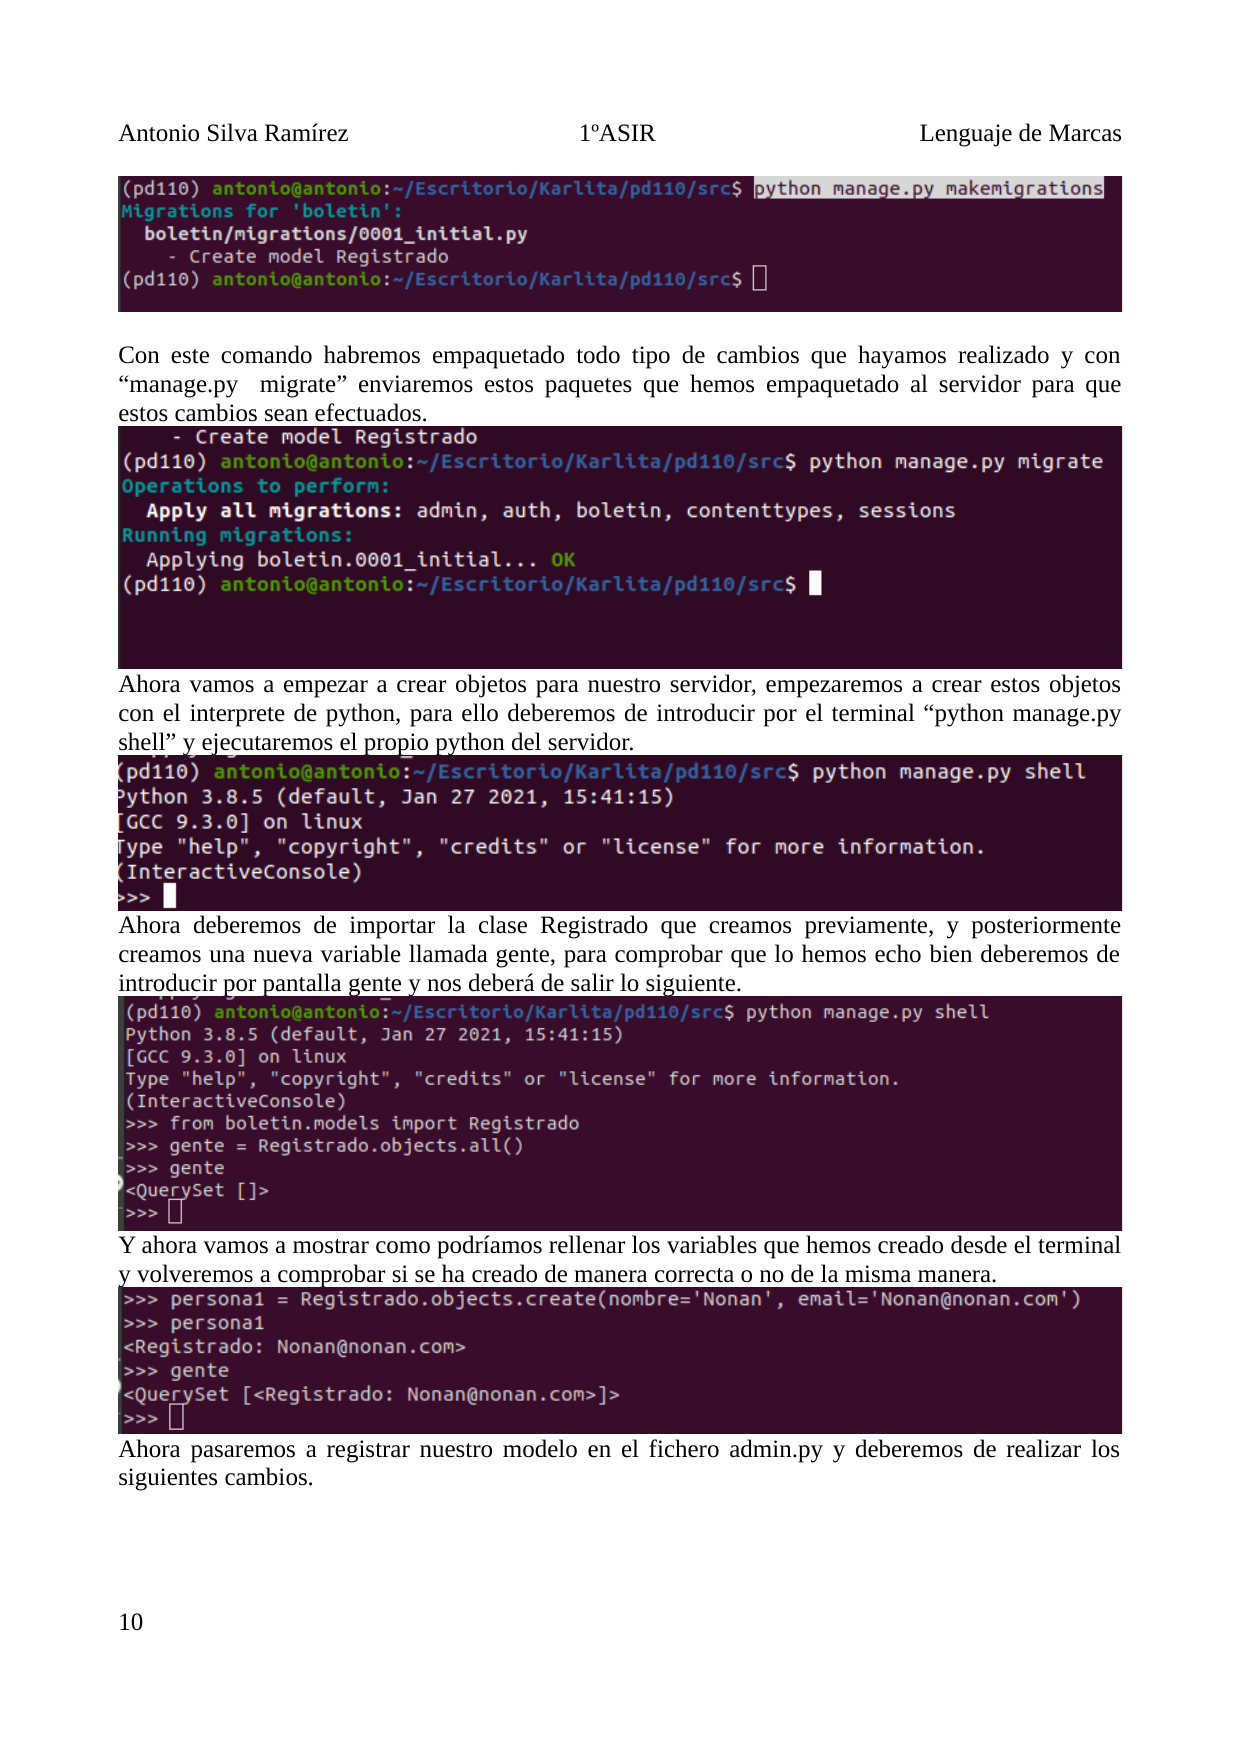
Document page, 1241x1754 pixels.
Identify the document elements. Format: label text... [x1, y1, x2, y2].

picture [118, 426, 1123, 669]
text Y ahora vamos a mostrar como podríamos rellenar los variables que hemos creado desde el terminal y volveremos a comprobar si se ha creado de manera correcta o no de la misma manera. [118, 1231, 1122, 1287]
text Con este comando habremos empaquetado todo tipo de cambios que hayamos realizado y con “manage.py migrate” enviaremos estos paquetes que hemos empaquetado al servidor para que estos cambios sean efectuados. [118, 340, 1122, 426]
picture [118, 1287, 1123, 1434]
picture [118, 755, 1123, 911]
text Ahora pasaremos a registrar nuestro modelo en el fichero admin.py y deberemos de realizar los siguientes cambios. [118, 1434, 1122, 1491]
picture [118, 996, 1123, 1231]
text Ahora deberemos de importar la clase Registrado que creamos previamente, y posteriormente creamos una nueva variable llamada gente, para comprobar que lo hemos echo bien deberemos de introducir por pantalla gente y nos deberá de salir lo siguiente. [118, 911, 1122, 996]
picture [118, 176, 1123, 312]
text Ahora vamos a empezar a crear objetos para nuestro servidor, empezaremos a crear estos objetos con el interprete de python, para ello deberemos de introducir por el terminal “python manage.py shell” y ejecutaremos el propio python del servidor. [118, 669, 1122, 755]
